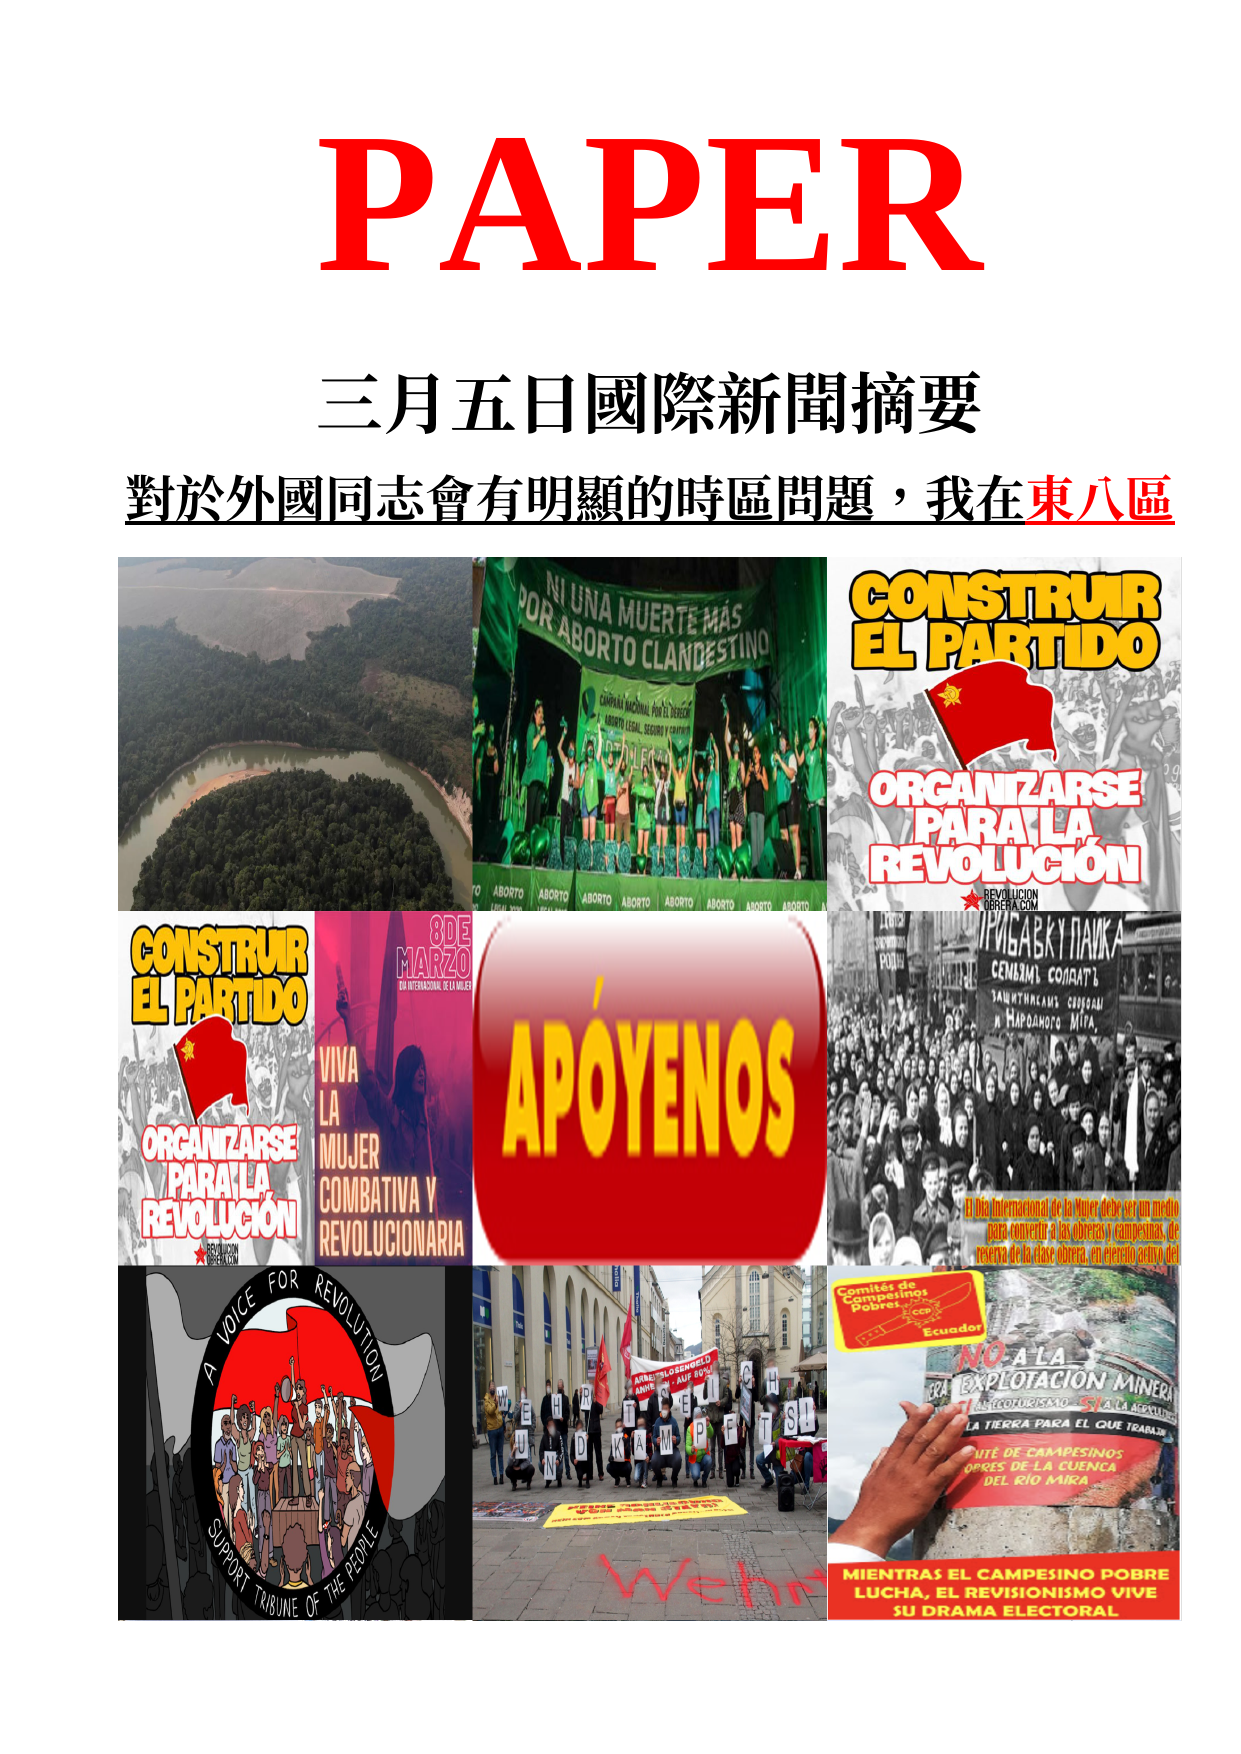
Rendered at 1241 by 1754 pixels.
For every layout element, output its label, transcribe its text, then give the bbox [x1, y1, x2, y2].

text 對於外國同志會有明顯的時區問題，我在東八區 [118, 460, 1181, 532]
subtitle 三月五日國際新聞摘要 [118, 352, 1181, 447]
subtitle PAPER [118, 84, 1181, 314]
picture [118, 557, 1182, 1621]
